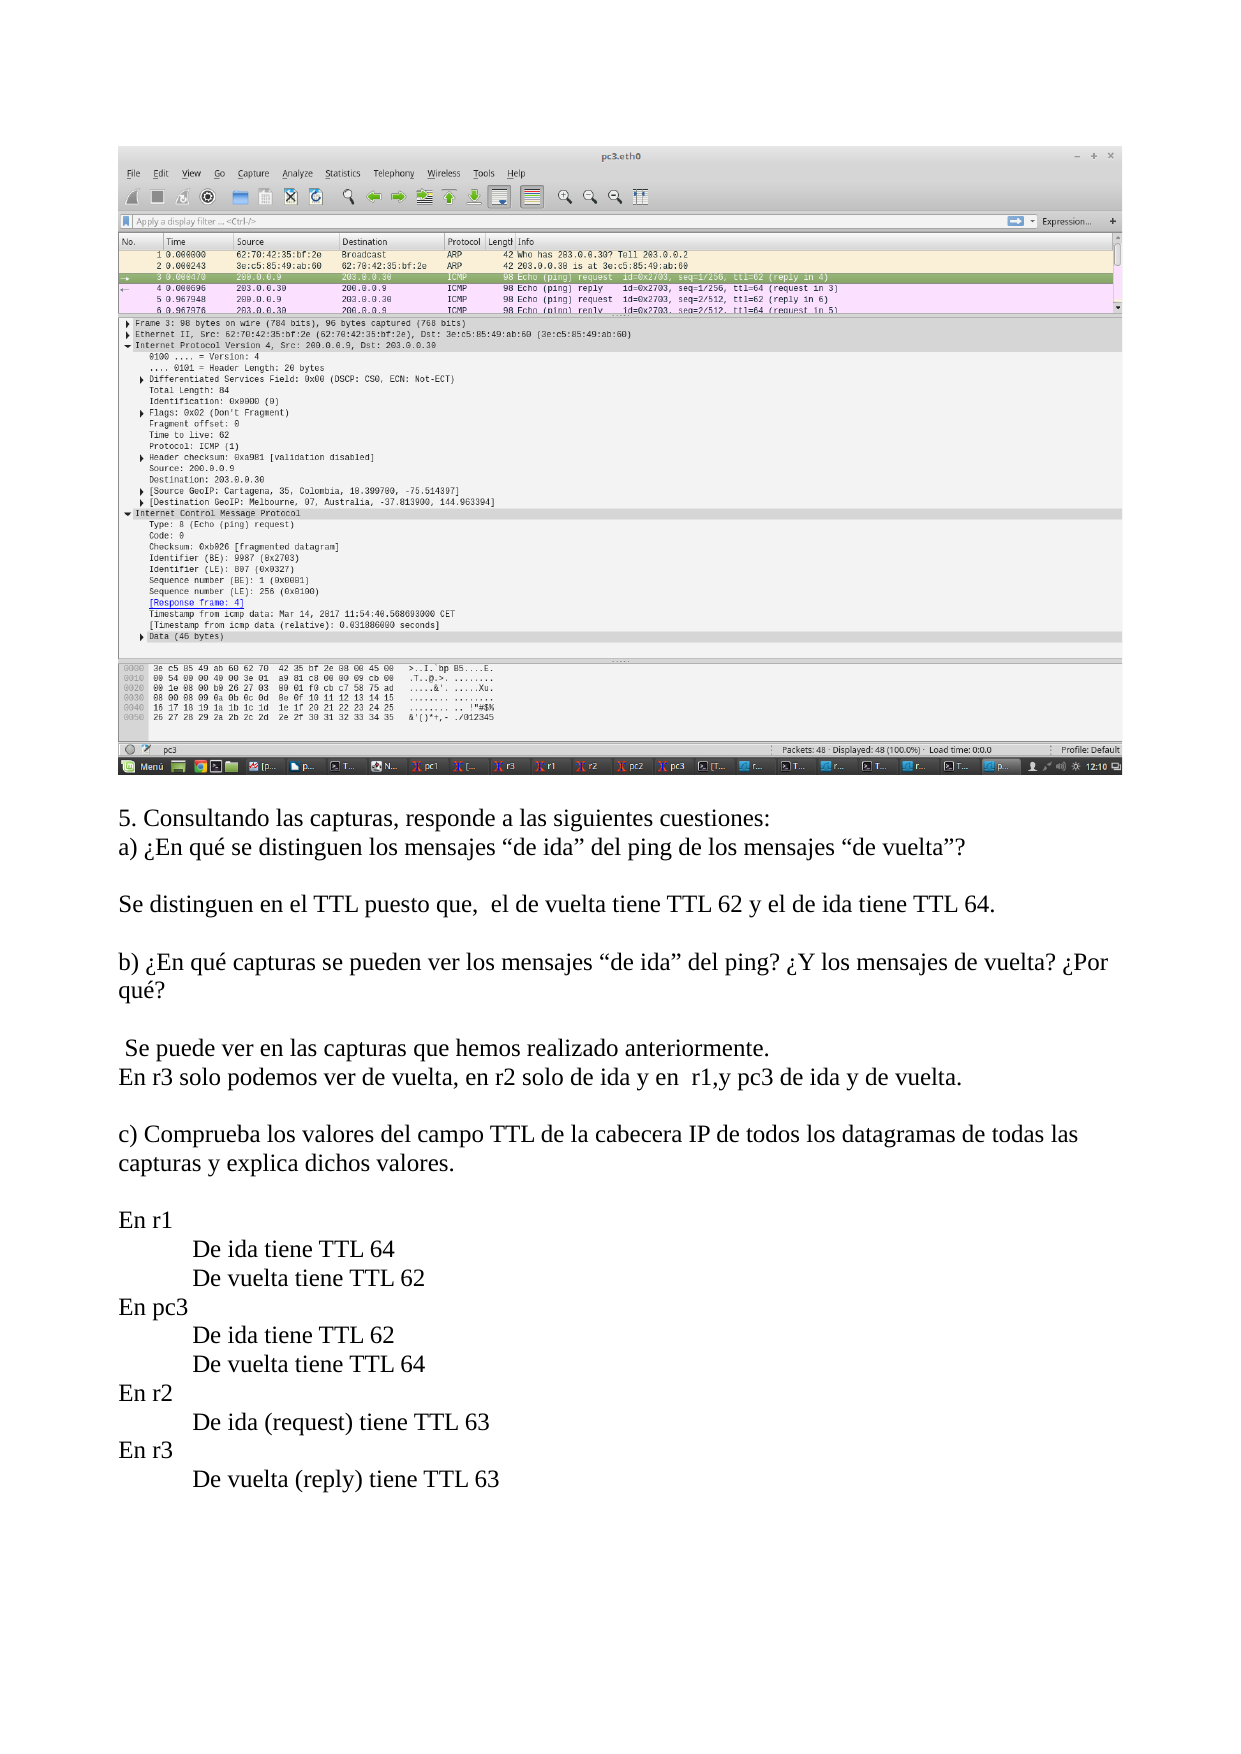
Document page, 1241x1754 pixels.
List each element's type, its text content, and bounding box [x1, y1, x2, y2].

text En r1 [118, 1206, 1122, 1234]
text De vuelta tiene TTL 64 [118, 1349, 1122, 1378]
text b) ¿En qué capturas se pueden ver los mensajes “de ida” del ping? ¿Y los mensajes de vuelta? ¿Por qué? [118, 947, 1122, 1004]
text c) Comprueba los valores del campo TTL de la cabecera IP de todos los datagramas de todas las capturas y explica dichos valores. [118, 1119, 1122, 1177]
text De vuelta tiene TTL 62 [118, 1263, 1122, 1292]
text Se distinguen en el TTL puesto que, el de vuelta tiene TTL 62 y el de ida tiene TTL 64. [118, 889, 1122, 918]
text En r2 [118, 1378, 1122, 1407]
text 5. Consultando las capturas, responde a las siguientes cuestiones: [118, 803, 1122, 832]
text De vuelta (reply) tiene TTL 63 [118, 1464, 1122, 1493]
text a) ¿En qué se distinguen los mensajes “de ida” del ping de los mensajes “de vuelta”? [118, 832, 1122, 861]
text En r3 [118, 1436, 1122, 1464]
text En pc3 [118, 1292, 1122, 1321]
text Se puede ver en las capturas que hemos realizado anteriormente. [118, 1033, 1122, 1062]
picture [118, 146, 1123, 775]
text De ida tiene TTL 64 [118, 1234, 1122, 1263]
text De ida tiene TTL 62 [118, 1321, 1122, 1349]
text De ida (request) tiene TTL 63 [118, 1407, 1122, 1436]
text En r3 solo podemos ver de vuelta, en r2 solo de ida y en r1,y pc3 de ida y de vuelta. [118, 1062, 1122, 1091]
